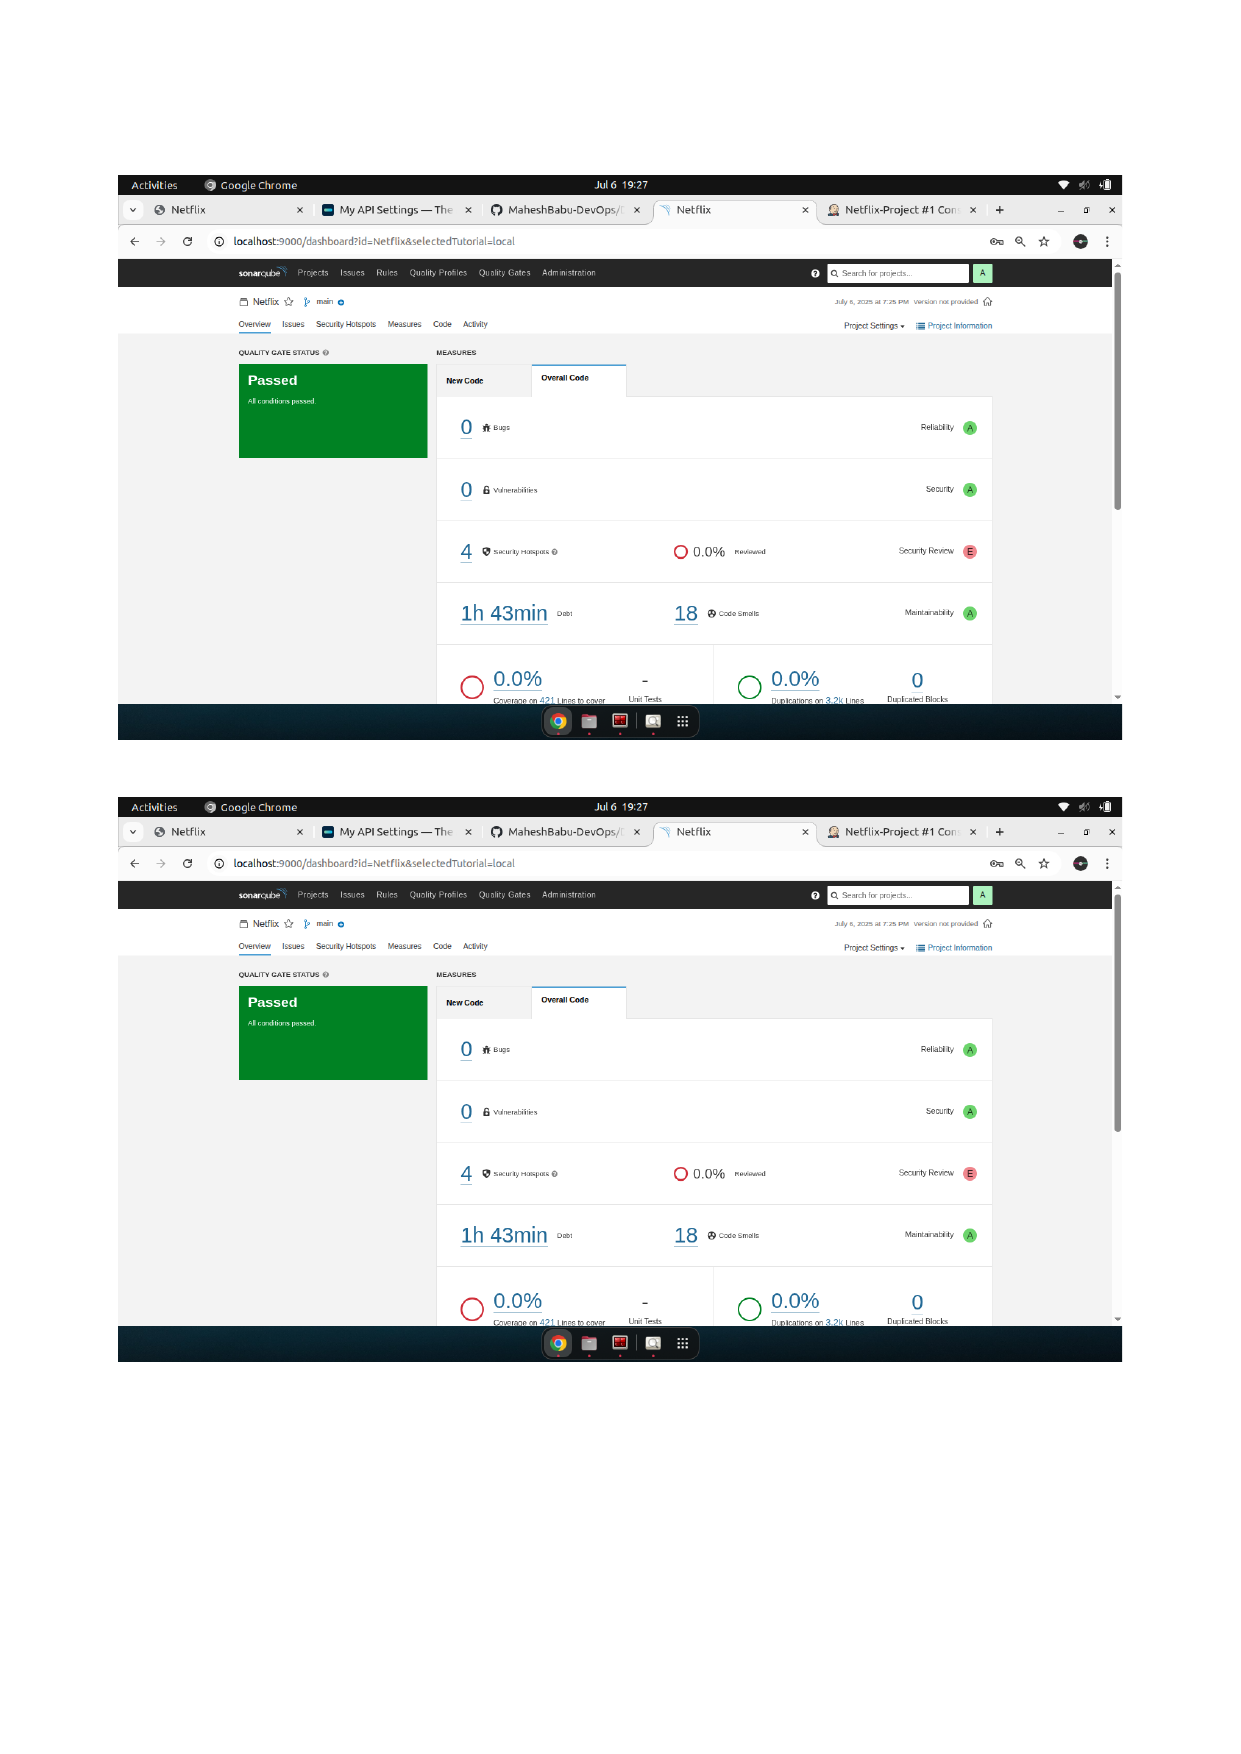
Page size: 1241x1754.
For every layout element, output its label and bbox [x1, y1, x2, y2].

picture [118, 175, 1123, 740]
picture [118, 797, 1123, 1362]
